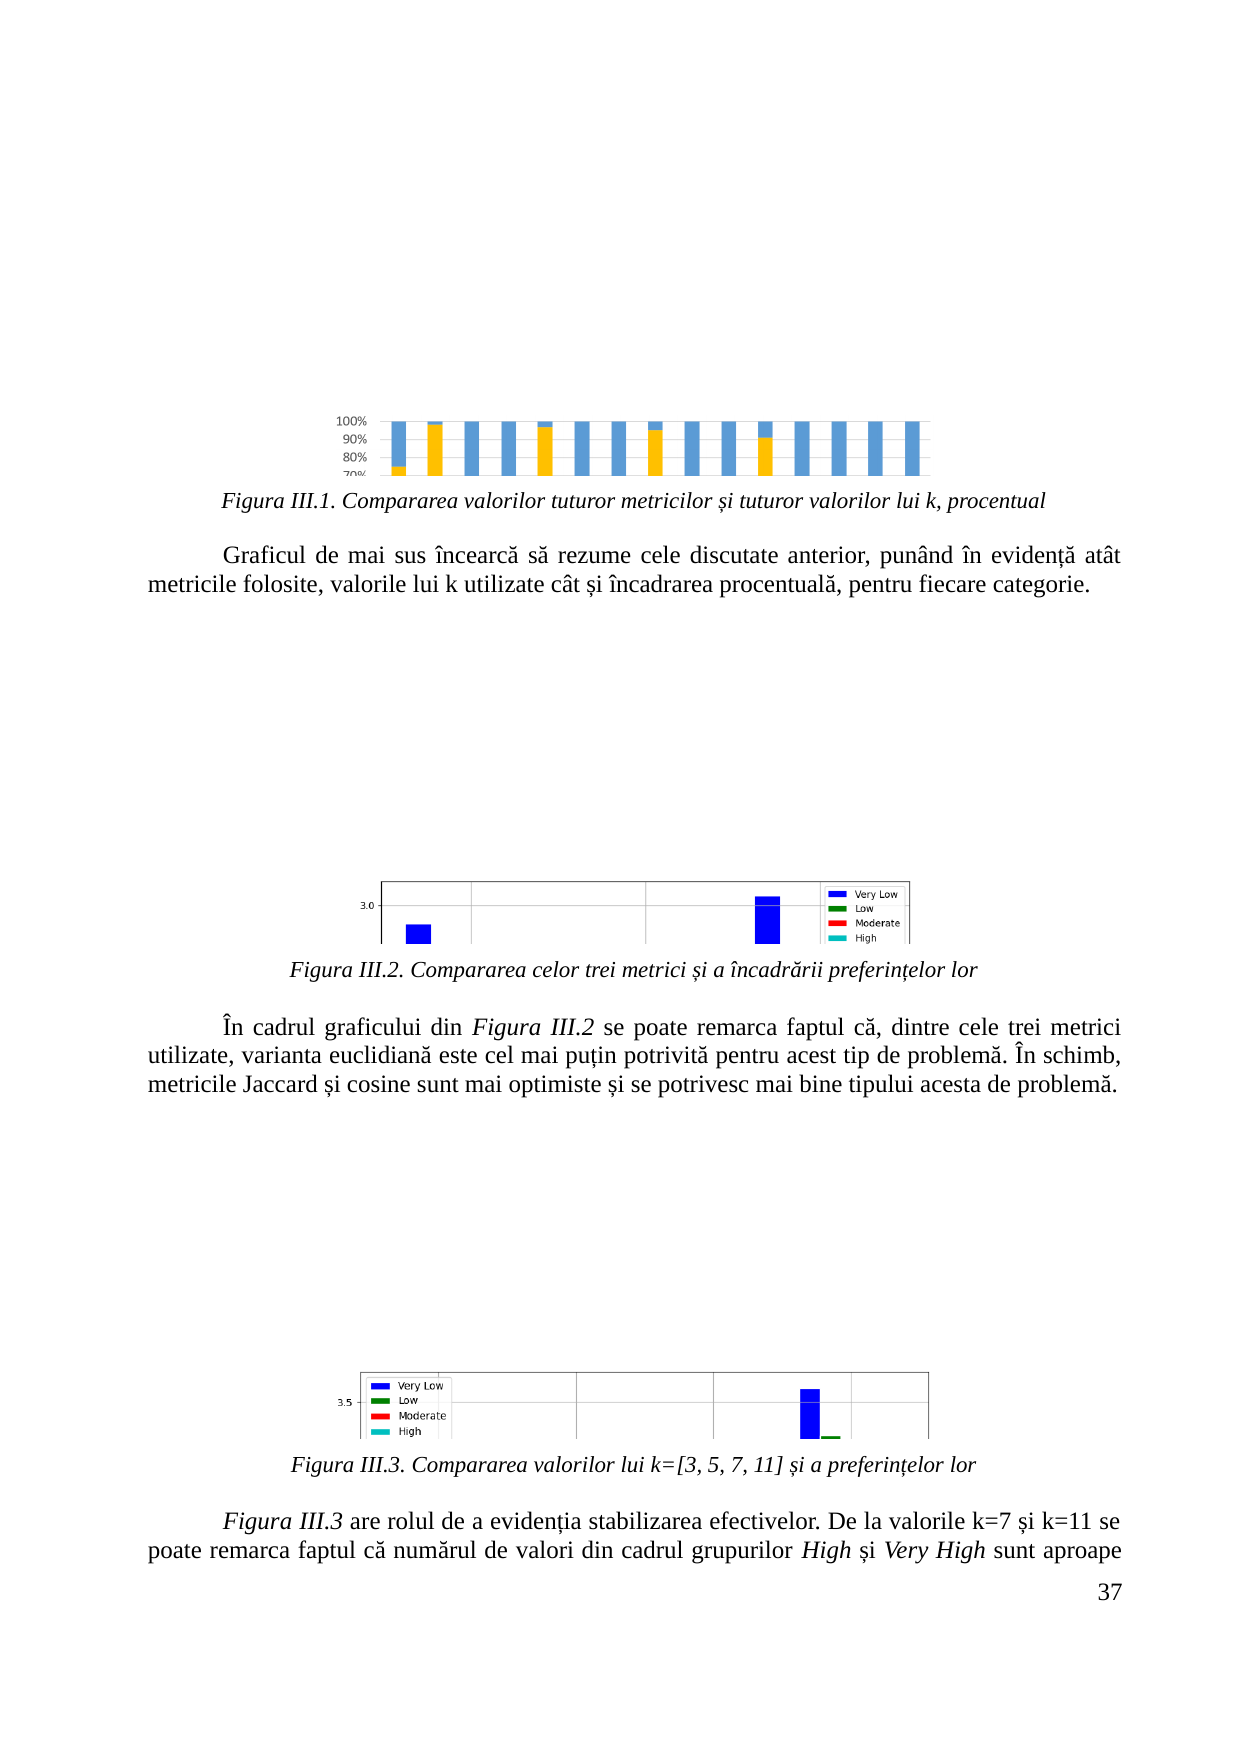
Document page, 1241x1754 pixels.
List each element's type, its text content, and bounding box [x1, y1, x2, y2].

text Figura III.1. Compararea valorilor tuturor metricilor și tuturor valorilor lui k, procentual [148, 488, 1122, 514]
text În cadrul graficului din Figura III.2 se poate remarca faptul că, dintre cele trei metrici utilizate, varianta euclidiană este cel mai puțin potrivită pentru acest tip de problemă. În schimb, metricile Jaccard și cosine sunt mai optimiste și se potrivesc mai bine tipului acesta de problemă. [148, 1012, 1122, 1098]
text Graficul de mai sus încearcă să rezume cele discutate anterior, punând în evidență atât metricile folosite, valorile lui k utilizate cât și încadrarea procentuală, pentru fiecare categorie. [148, 540, 1122, 598]
text Figura III.2. Compararea celor trei metrici și a încadrării preferințelor lor [148, 957, 1122, 983]
text Figura III.3 are rolul de a evidenția stabilizarea efectivelor. De la valorile k=7 și k=11 se poate remarca faptul că numărul de valori din cadrul grupurilor High și Very High sunt aproape [148, 1506, 1122, 1564]
text Figura III.3. Compararea valorilor lui k=[3, 5, 7, 11] și a preferințelor lor [148, 1451, 1122, 1478]
